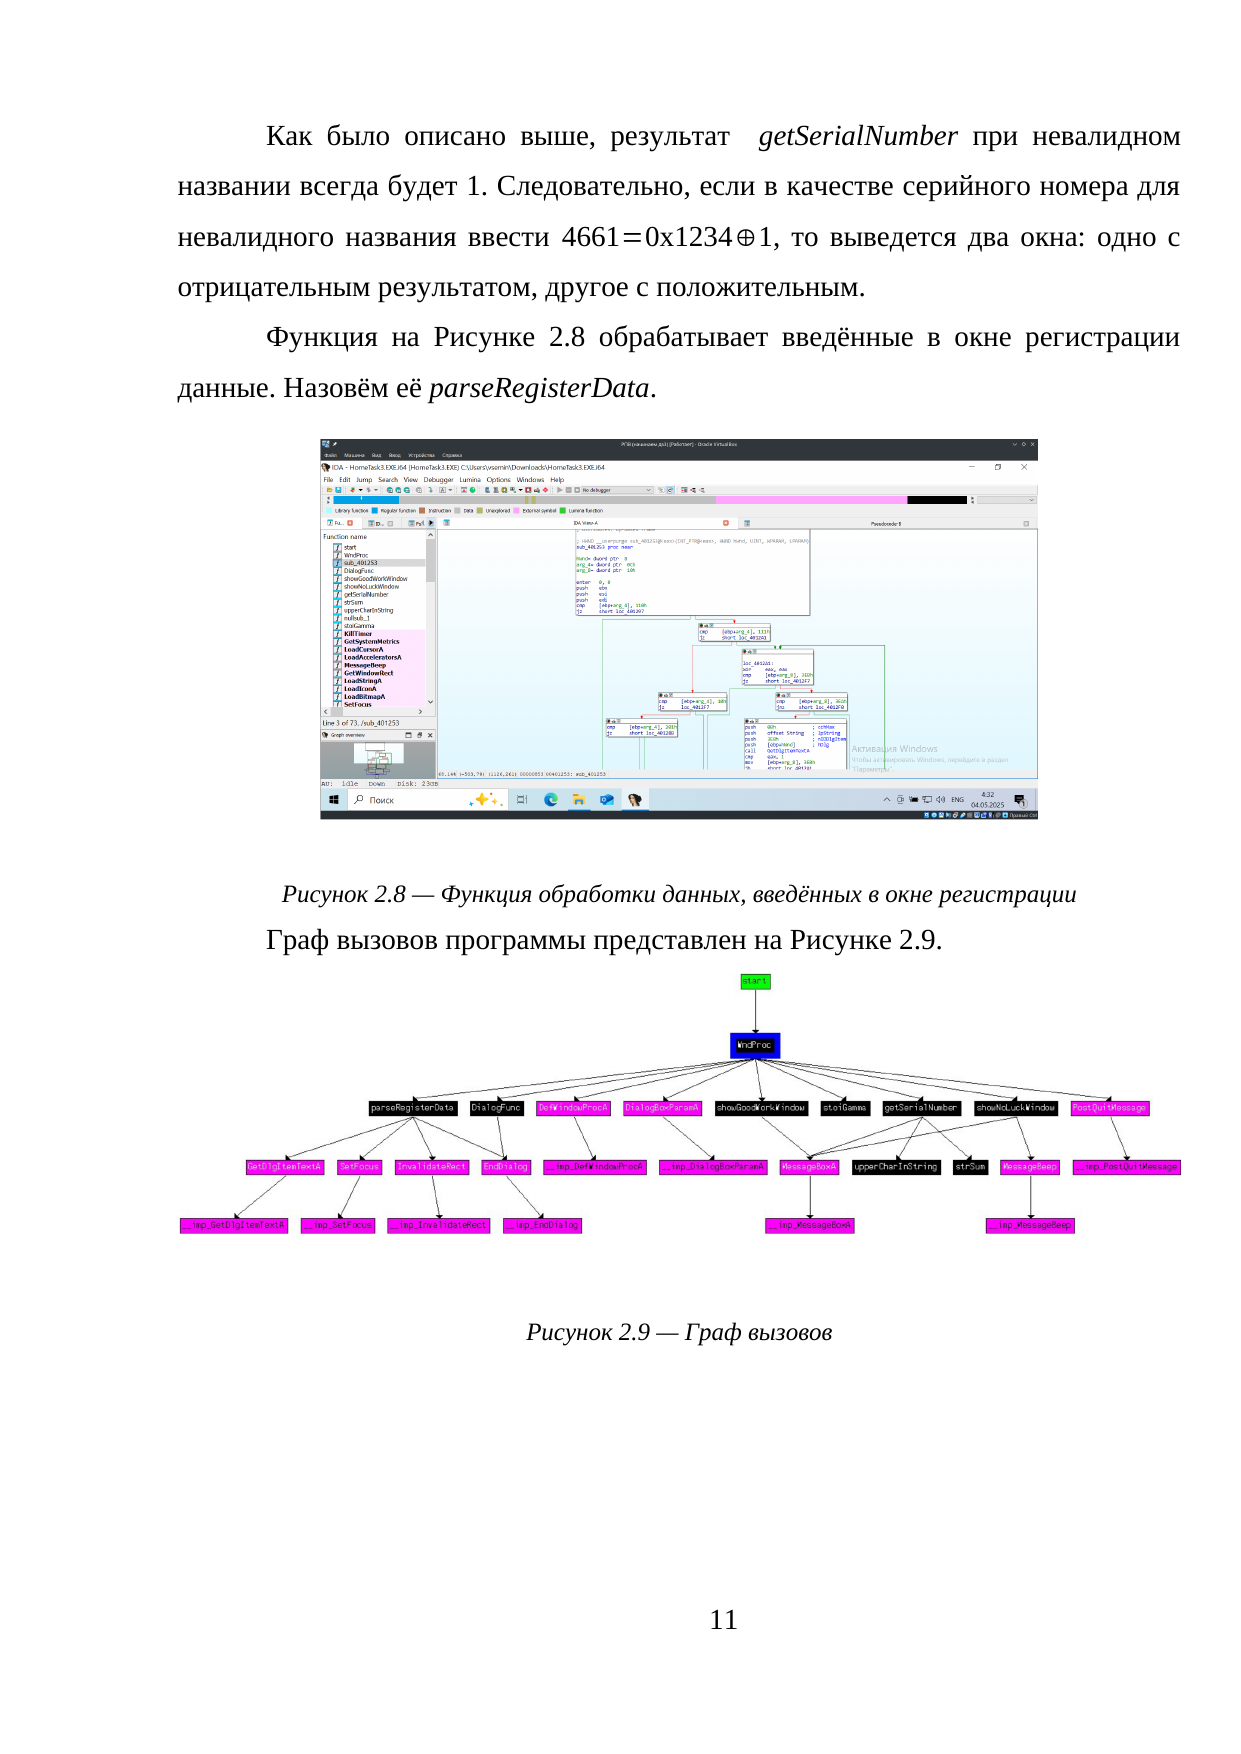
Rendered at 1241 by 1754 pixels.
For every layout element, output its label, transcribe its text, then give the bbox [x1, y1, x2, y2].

text Рисунок 2.9 — Граф вызовов [177, 1317, 1181, 1346]
text Граф вызовов программы представлен на Рисунке 2.9. [177, 922, 1181, 956]
picture [296, 420, 1062, 848]
text Как было описано выше, результат getSerialNumber при невалидном названии всегда будет 1. Следовательно, если в качестве серийного номера для невалидного названия ввести , то выведется два окна: одно с отрицательным результатом, другое с положительным. [177, 118, 1181, 303]
text Рисунок 2.8 — Функция обработки данных, введённых в окне регистрации [177, 420, 1181, 908]
picture [177, 972, 1182, 1234]
text Функция на Рисунке 2.8 обрабатывает введённые в окне регистрации данные. Назовём её parseRegisterData. [177, 319, 1181, 403]
